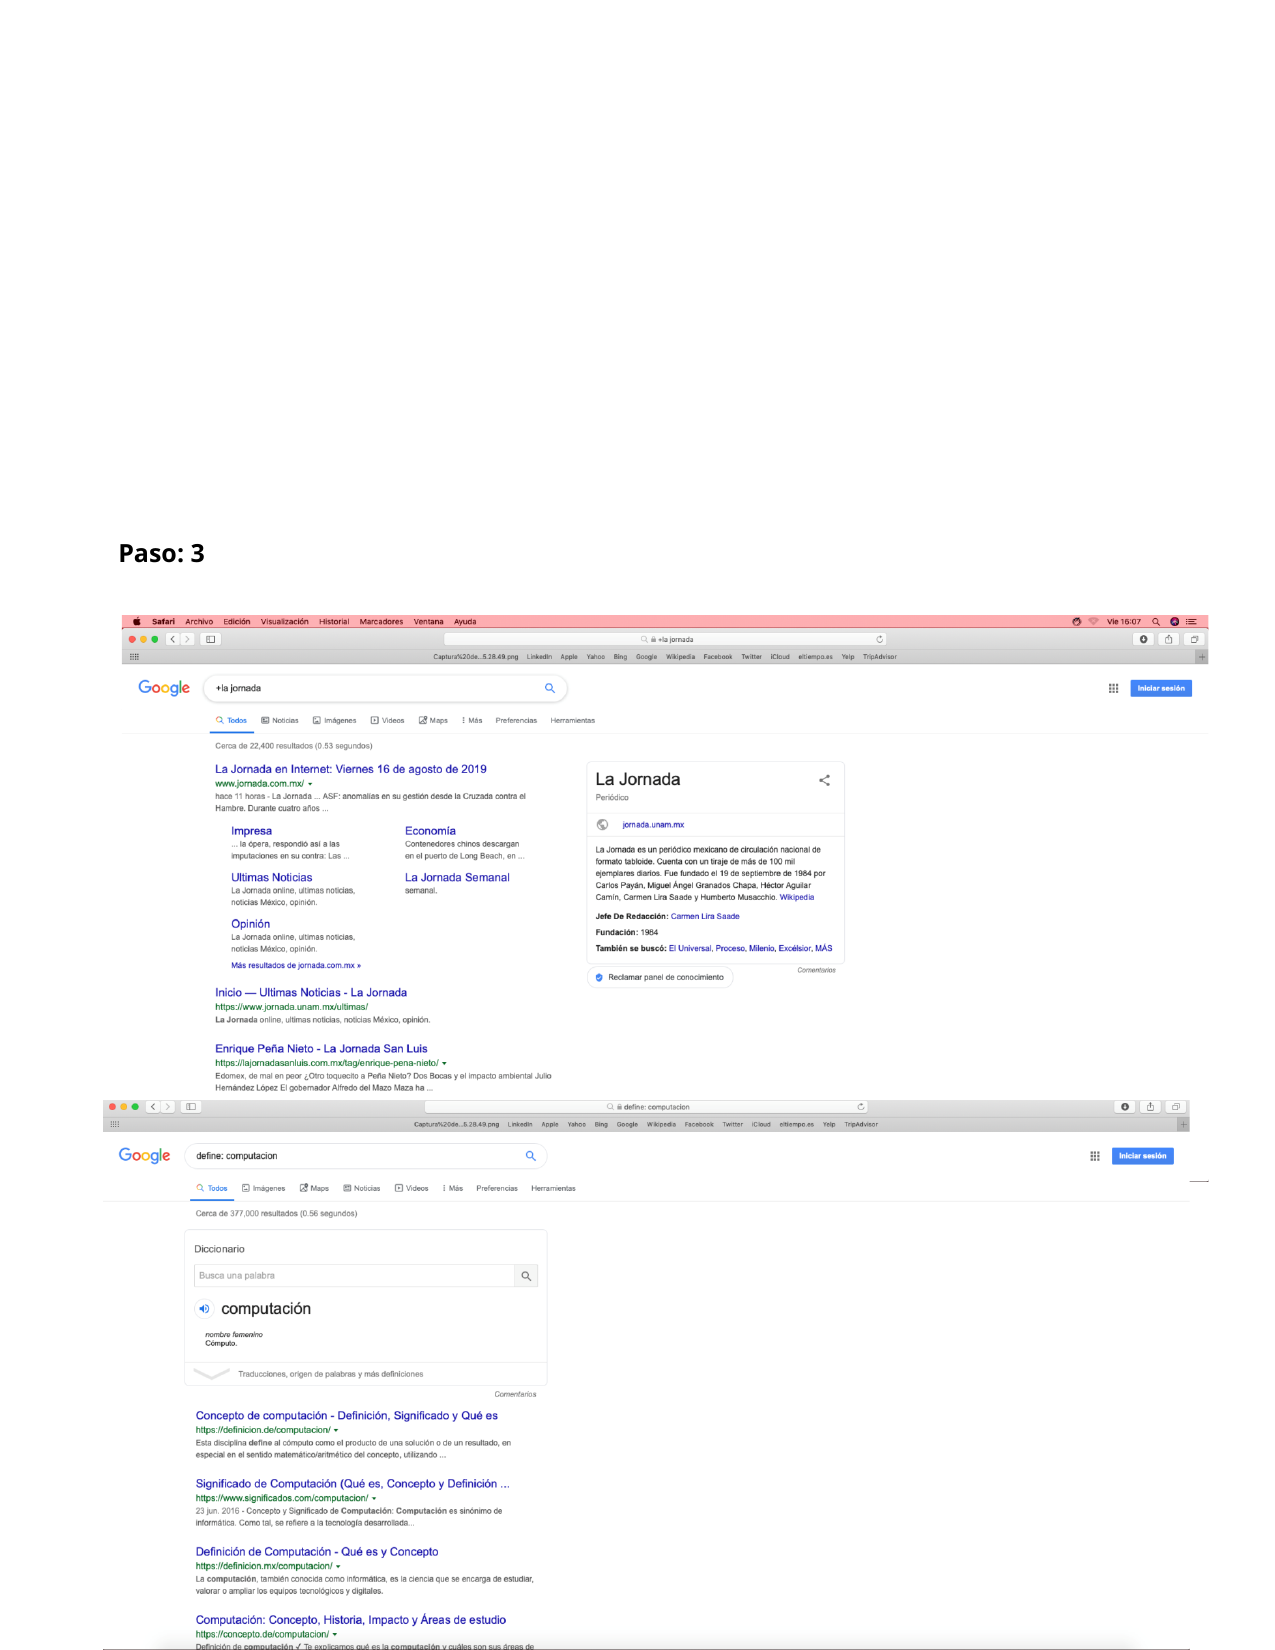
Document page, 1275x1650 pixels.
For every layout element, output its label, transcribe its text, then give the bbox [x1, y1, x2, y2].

text Paso: 3 [118, 536, 1205, 570]
text Paso: 4 [1190, 1314, 1205, 1348]
